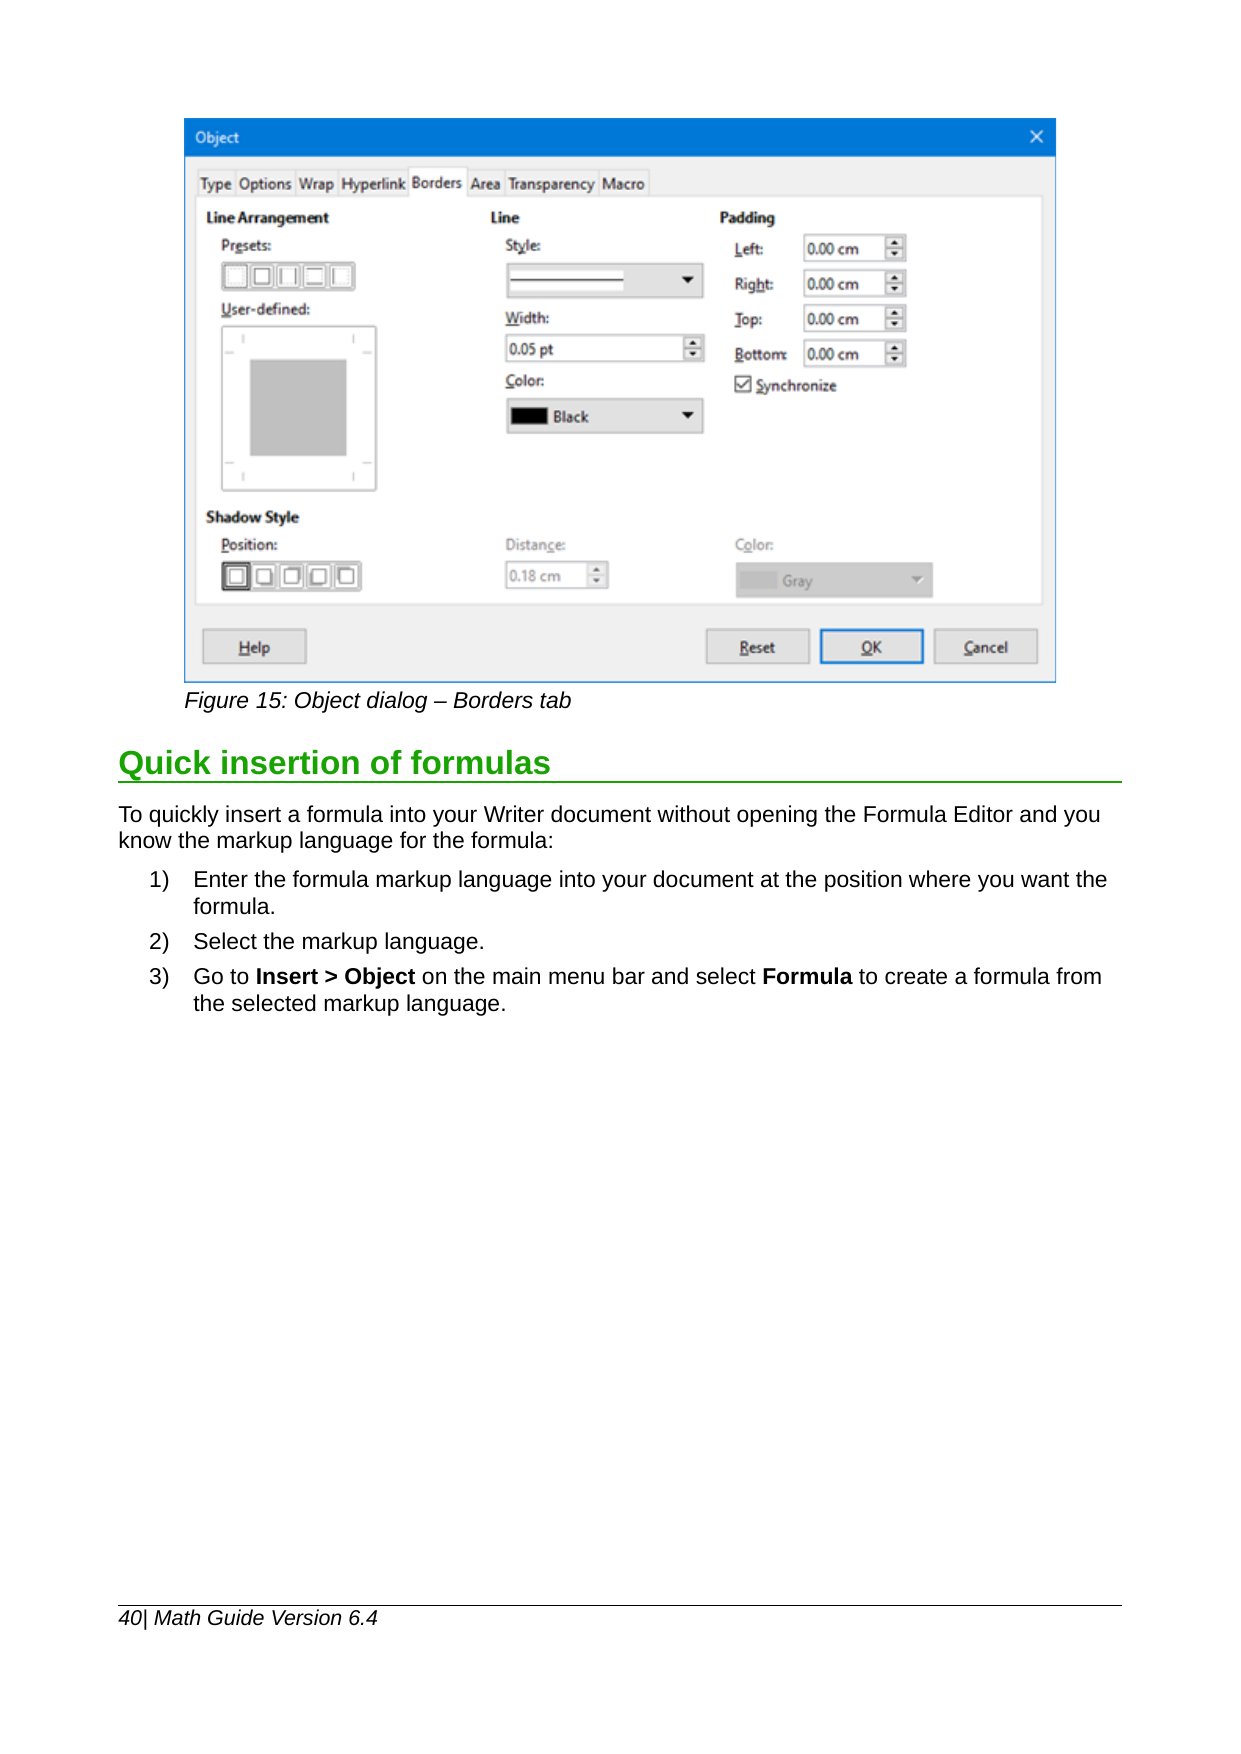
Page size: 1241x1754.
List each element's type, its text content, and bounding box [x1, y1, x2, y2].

text Figure 15: Object dialog – Borders tab [184, 683, 1056, 713]
subtitle Quick insertion of formulas [118, 743, 1122, 781]
list Select the markup language. [169, 928, 1122, 954]
list Enter the formula markup language into your document at the position where you want the formula. [169, 866, 1122, 919]
list Go to Insert > Object on the main menu bar and select Formula to create a formula from the selected markup language. [169, 963, 1122, 1016]
text To quickly insert a formula into your Writer document without opening the Formula Editor and you know the markup language for the formula: [118, 801, 1122, 854]
picture [184, 118, 1057, 683]
